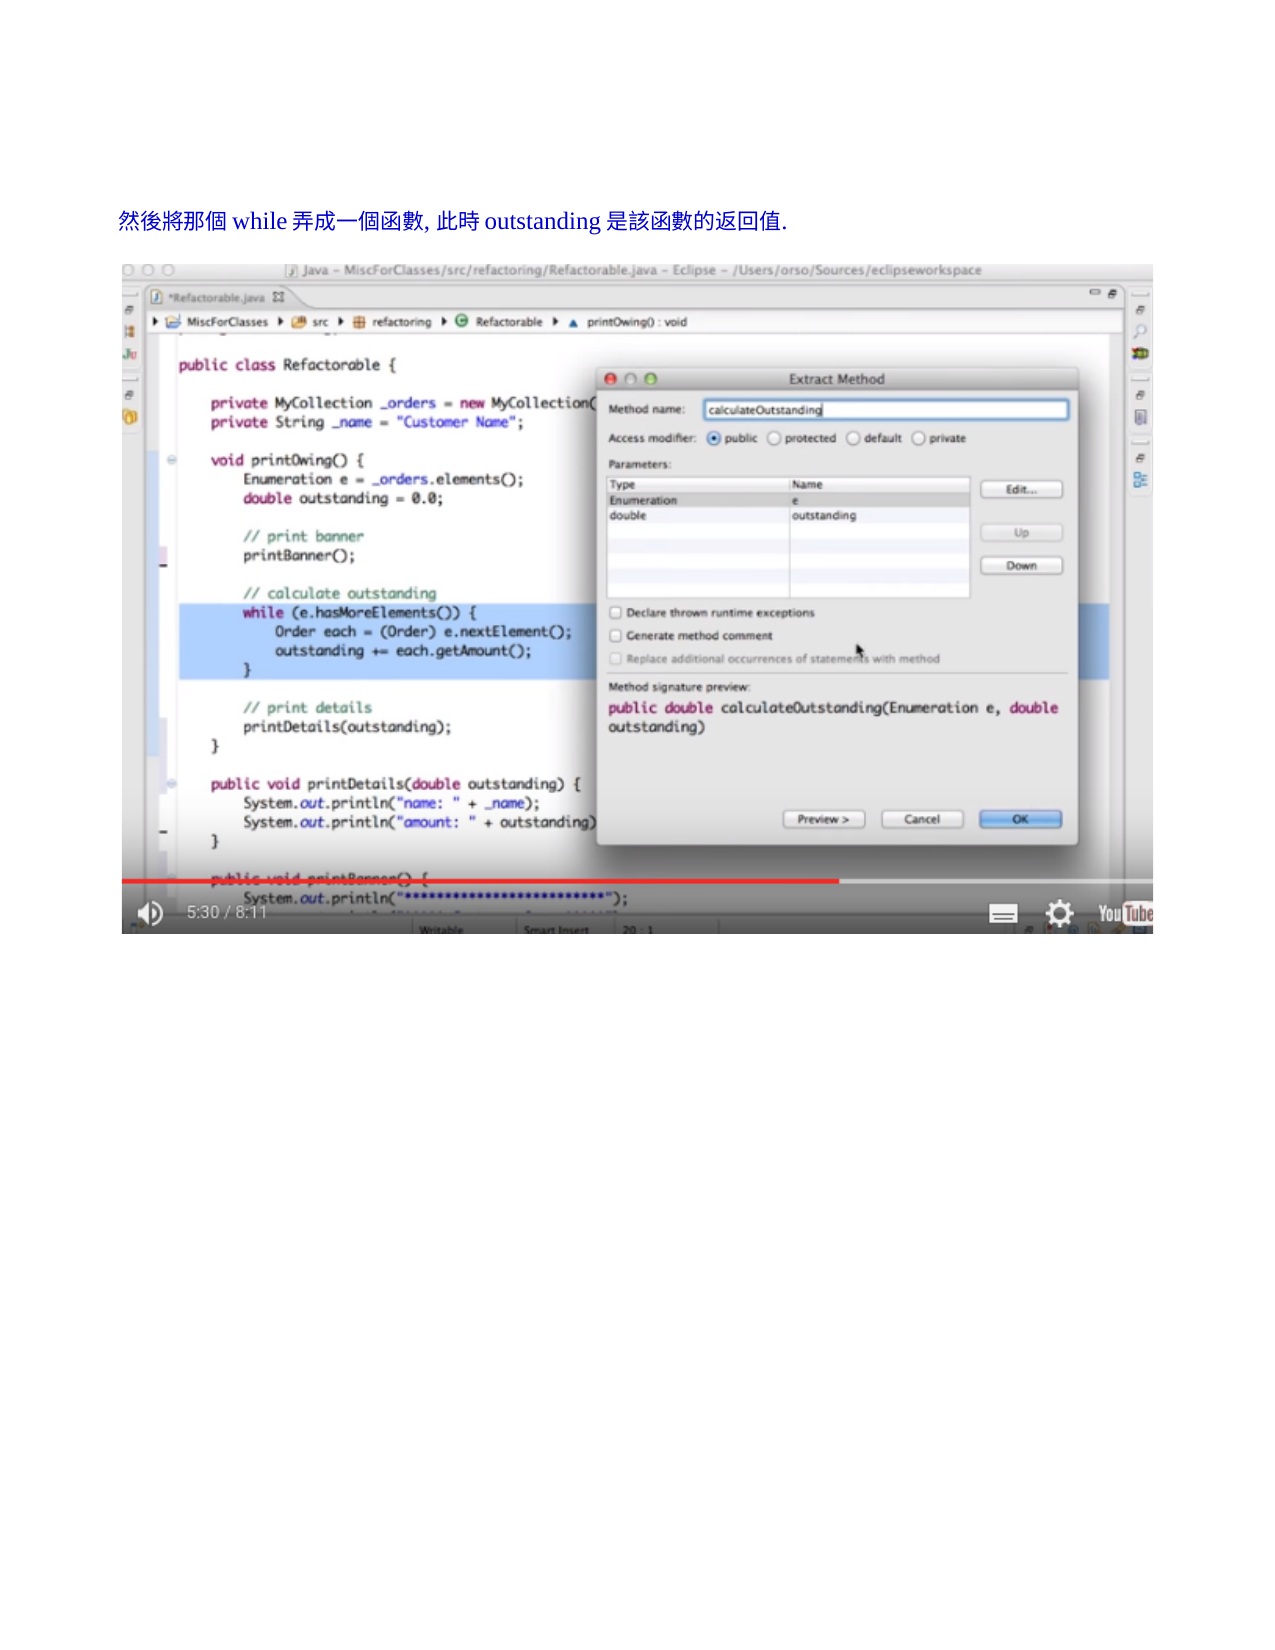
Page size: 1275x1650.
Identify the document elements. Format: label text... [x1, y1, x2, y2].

text 然後將那個while弄成一個函數, 此時outstanding是該函數的返回值. [118, 204, 1157, 236]
picture [121, 264, 1154, 934]
